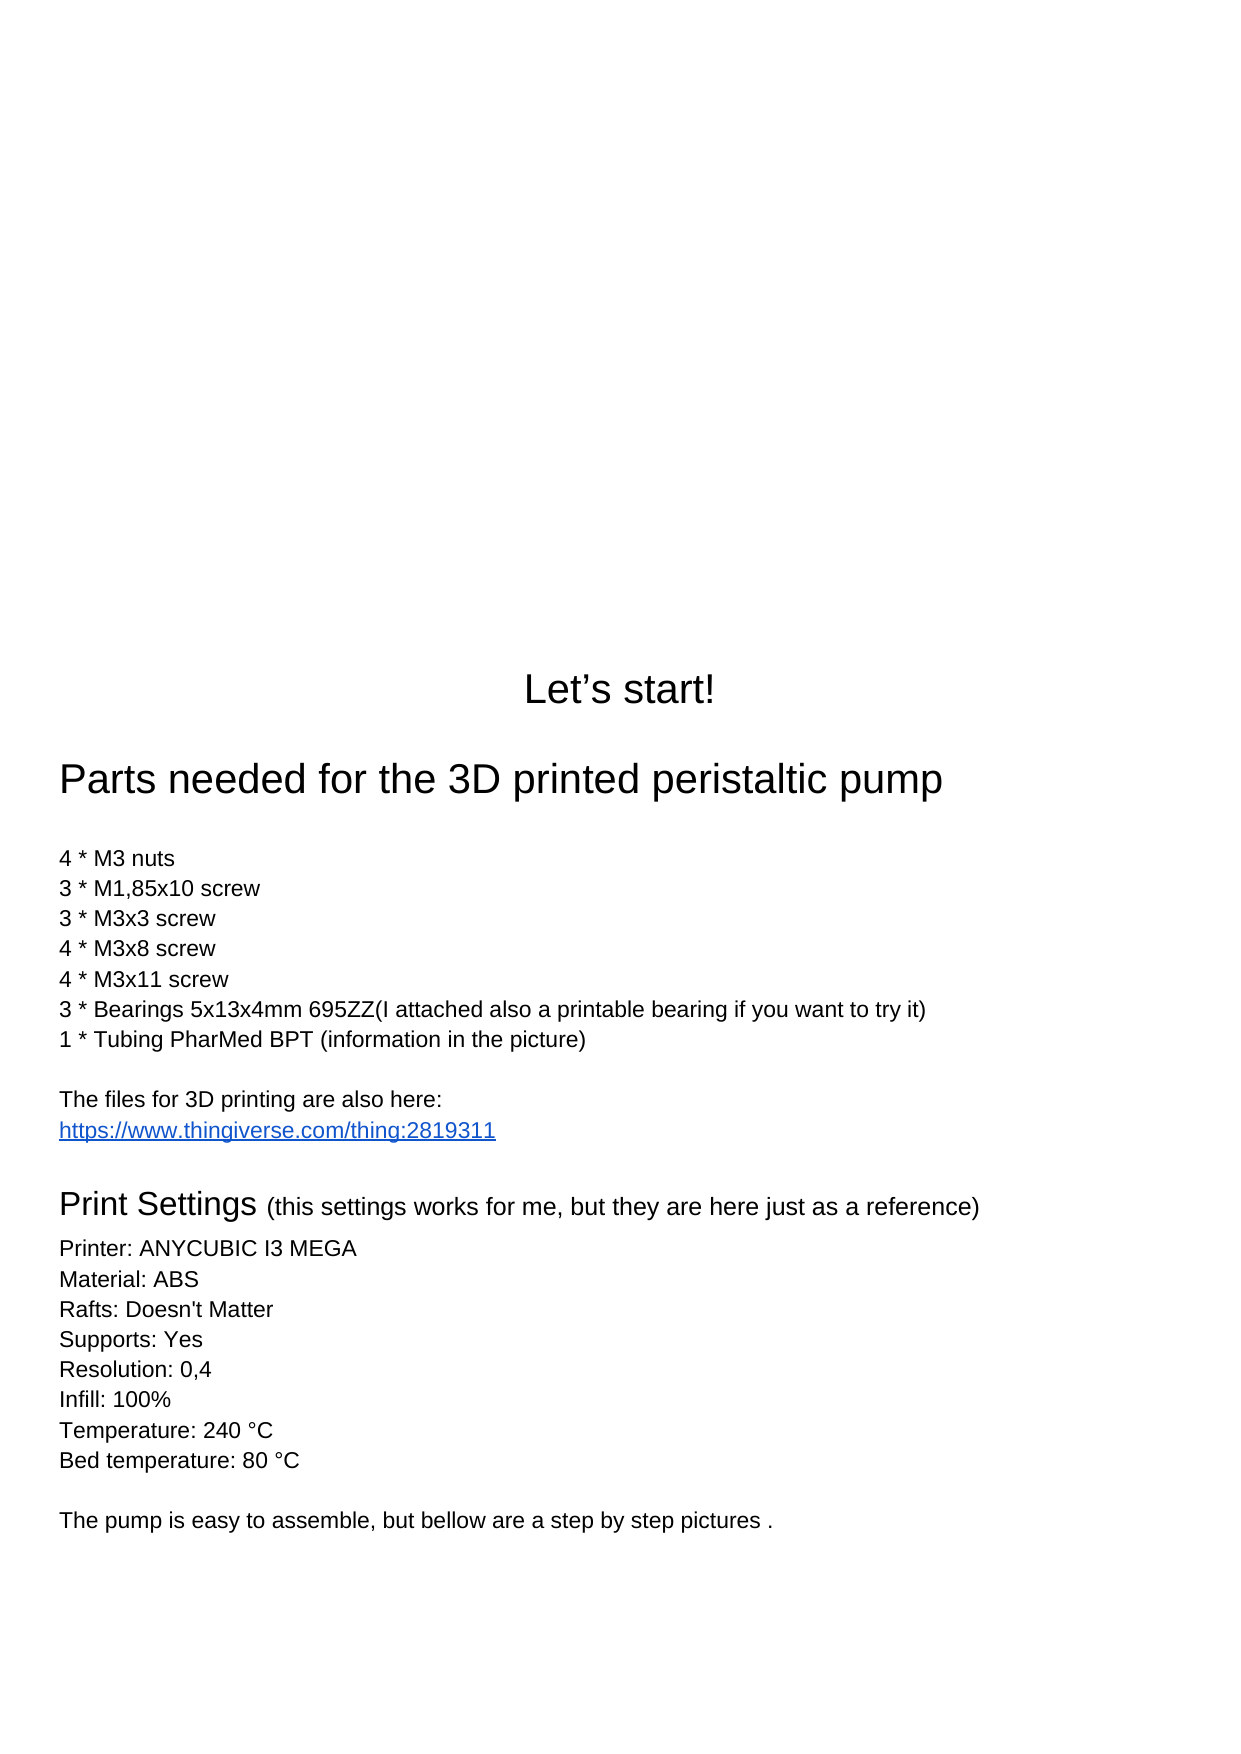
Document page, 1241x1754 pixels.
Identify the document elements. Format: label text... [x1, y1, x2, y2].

text 4 * M3x8 screw [59, 935, 1180, 962]
text https://www.thingiverse.com/thing:2819311 [59, 1117, 1180, 1143]
text 3 * M1,85x10 screw [59, 875, 1180, 901]
subtitle Print Settings (this settings works for me, but they are here just as a reference) [59, 1184, 1180, 1223]
text Temperature: 240 °C [59, 1417, 1180, 1443]
text 1 * Tubing PharMed BPT (information in the picture) [59, 1026, 1180, 1052]
text 3 * Bearings 5x13x4mm 695ZZ(I attached also a printable bearing if you want to try it) [59, 996, 1180, 1022]
text 3 * M3x3 screw [59, 905, 1180, 932]
text Rafts: Doesn't Matter [59, 1296, 1180, 1322]
text Material: ABS [59, 1266, 1180, 1292]
text Resolution: 0,4 [59, 1356, 1180, 1382]
text The pump is easy to assemble, but bellow are a step by step pictures . [59, 1507, 1180, 1533]
subtitle Let’s start! [59, 664, 1180, 712]
text Infill: 100% [59, 1386, 1180, 1413]
text 4 * M3x11 screw [59, 966, 1180, 992]
text Bed temperature: 80 °C [59, 1447, 1180, 1473]
subtitle Parts needed for the 3D printed peristaltic pump [59, 754, 1180, 802]
text Printer: ANYCUBIC I3 MEGA [59, 1235, 1180, 1262]
text 4 * M3 nuts [59, 845, 1180, 871]
text Supports: Yes [59, 1326, 1180, 1352]
text The files for 3D printing are also here: [59, 1086, 1180, 1113]
